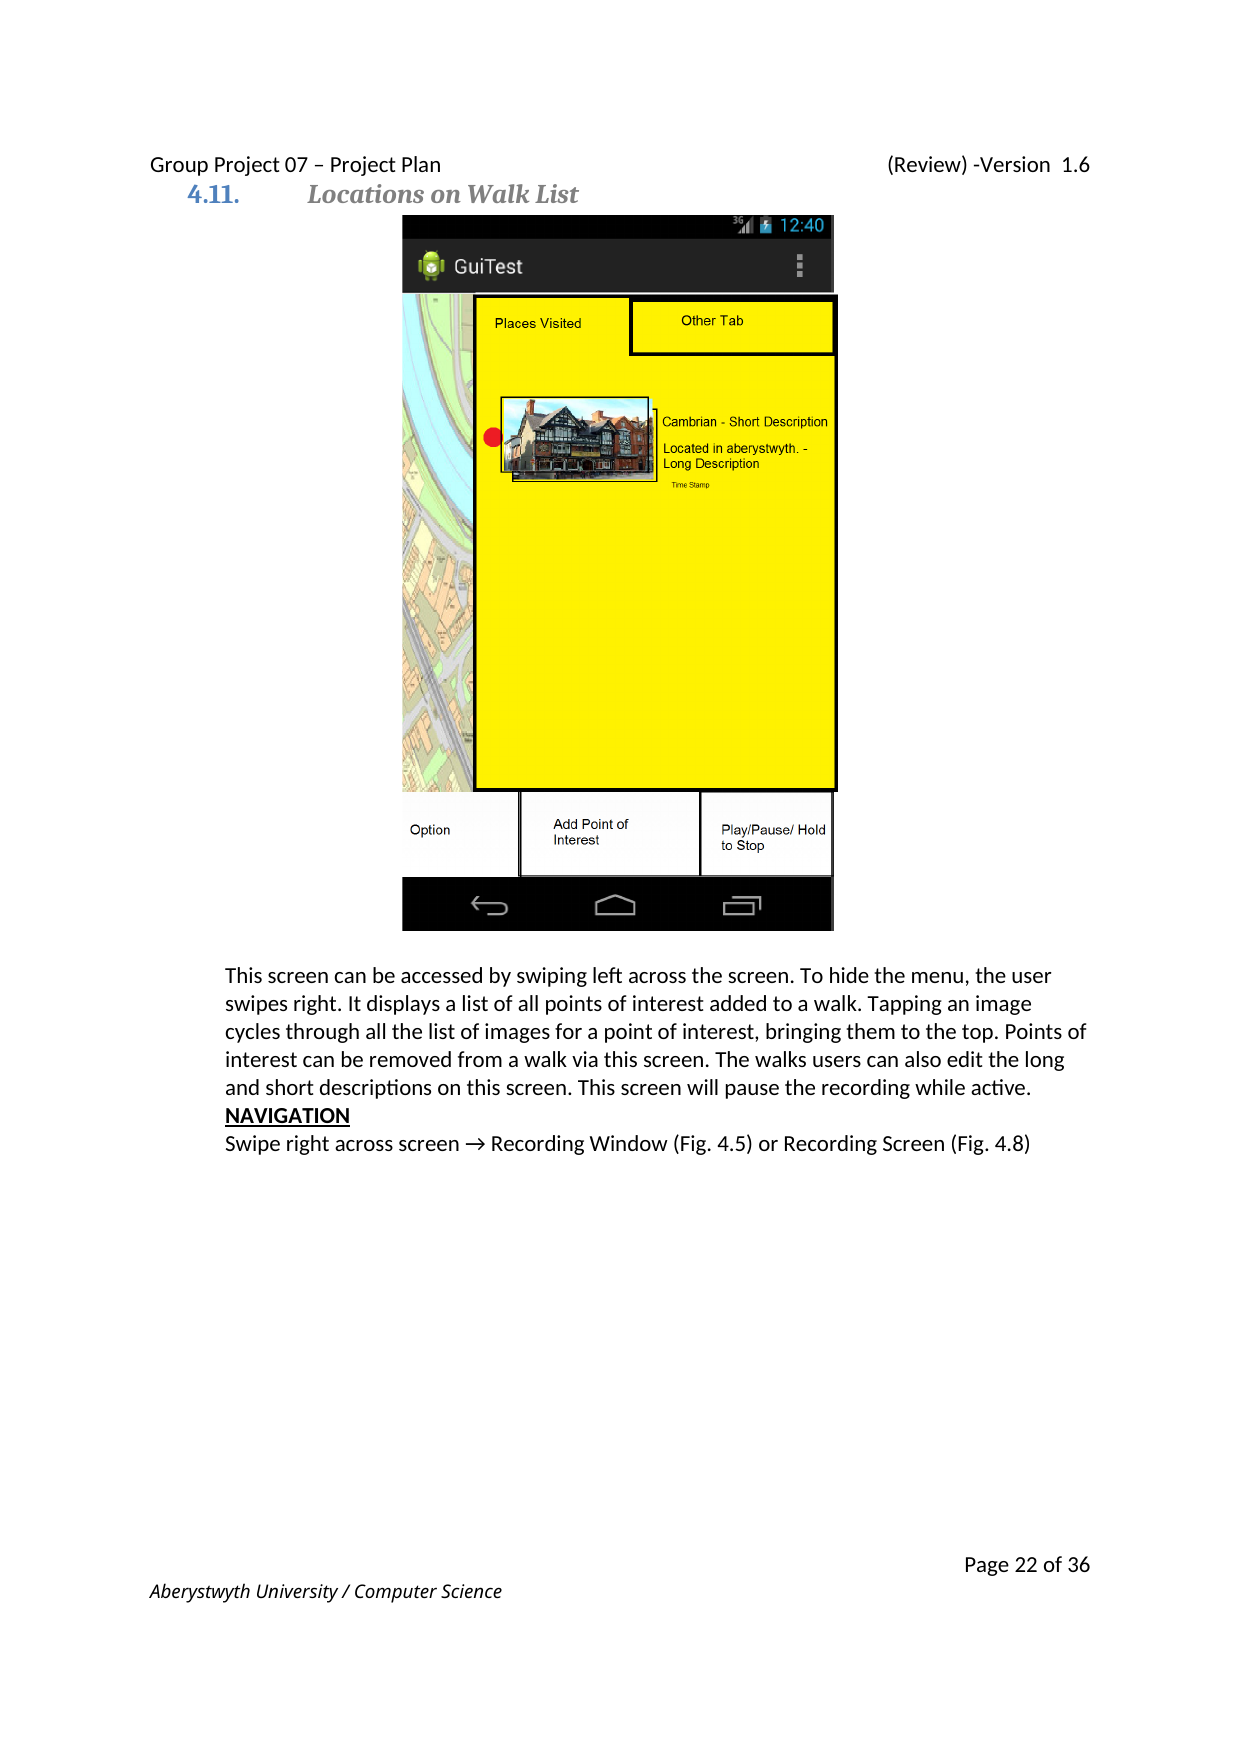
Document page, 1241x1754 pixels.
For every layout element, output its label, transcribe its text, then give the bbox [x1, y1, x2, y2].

text This screen can be accessed by swiping left across the screen. To hide the menu, the user swipes right. It displays a list of all points of interest added to a walk. Tapping an image cycles through all the list of images for a point of interest, bringing them to the top. Points of interest can be removed from a walk via this screen. The walks users can also edit the long and short descriptions on this screen. This screen will pause the recording while active. [225, 961, 1090, 1101]
subtitle Locations on Walk List [187, 179, 1090, 211]
text Swipe right across screen → Recording Window (Fig. 4.5) or Recording Screen (Fig. 4.8) [225, 1129, 1090, 1157]
text NAVIGATION [225, 1101, 1090, 1129]
